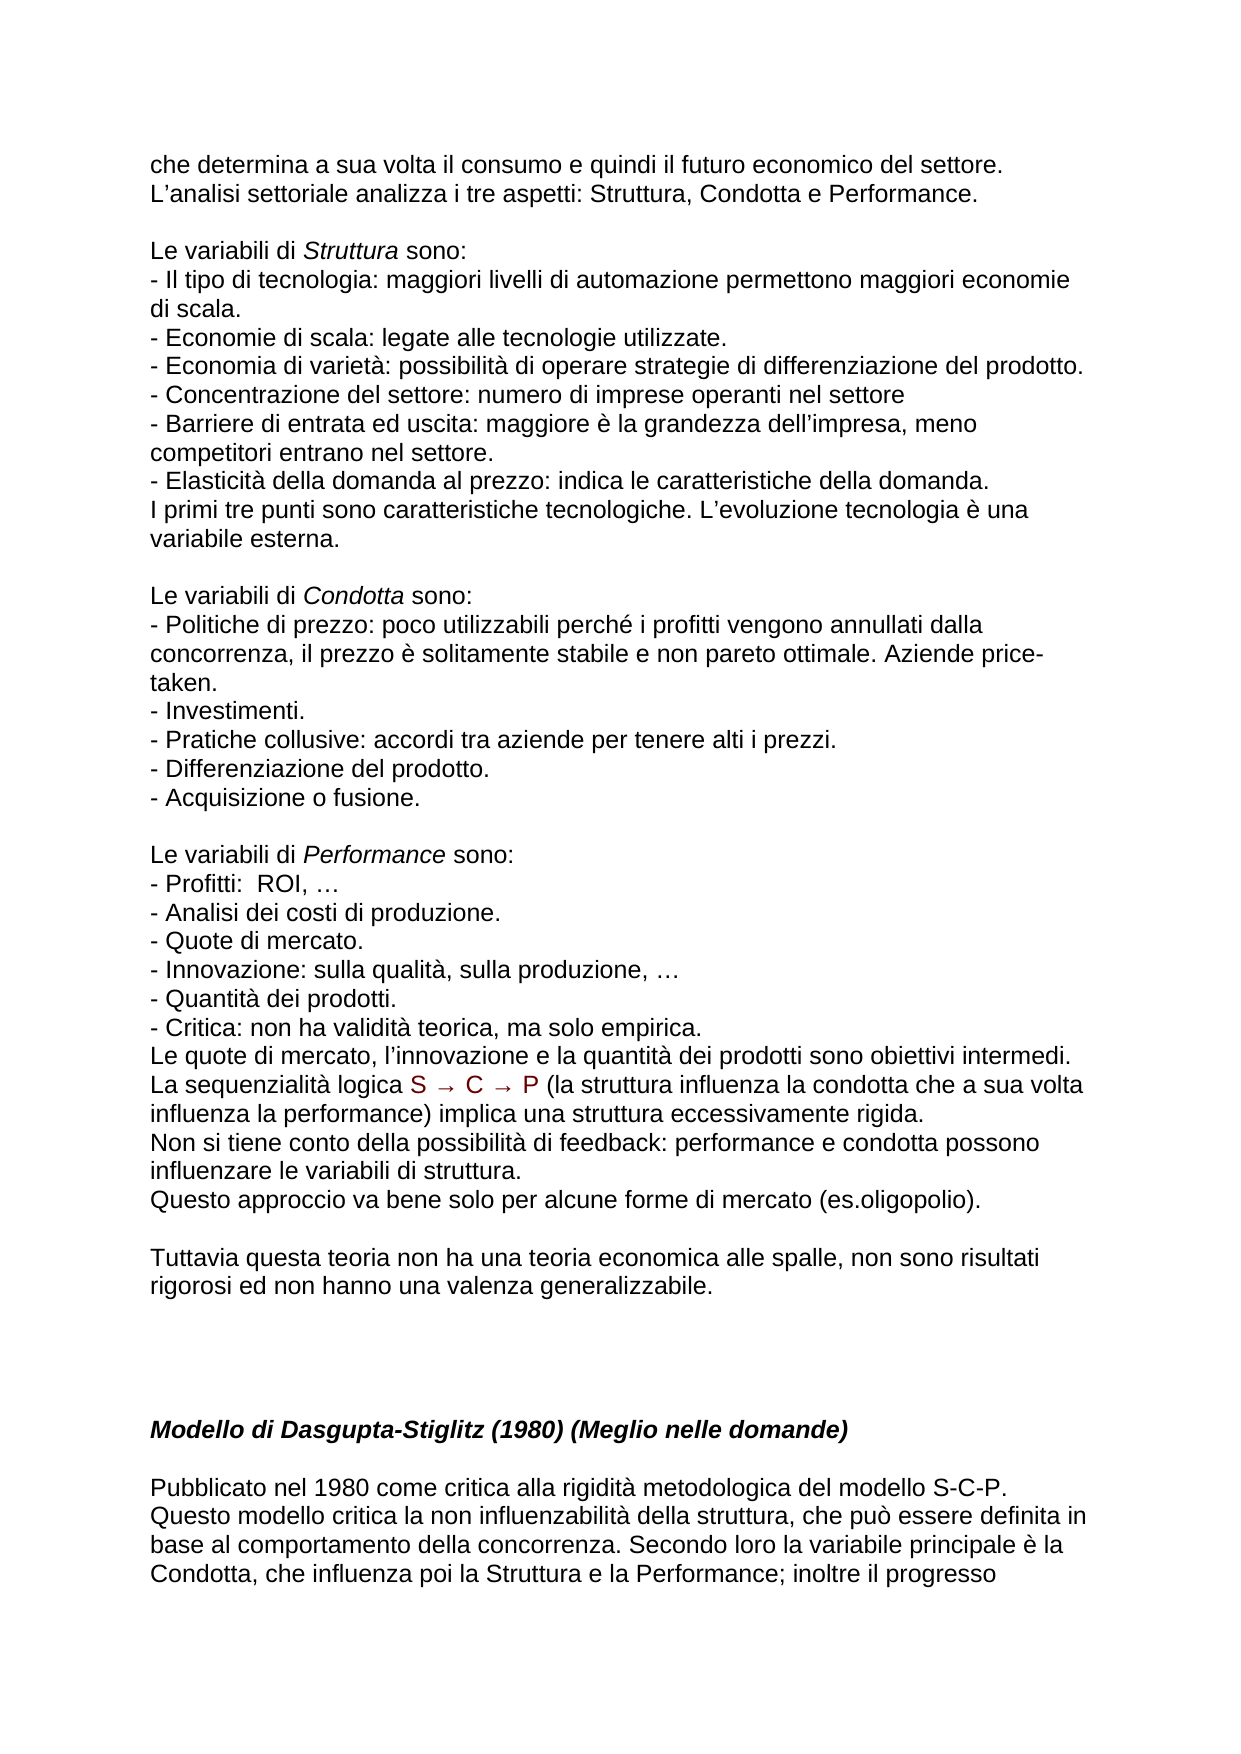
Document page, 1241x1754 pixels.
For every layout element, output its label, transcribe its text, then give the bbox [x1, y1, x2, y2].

text Modello di Dasgupta-Stiglitz (1980) (Meglio nelle domande) [150, 1415, 1090, 1444]
text - Concentrazione del settore: numero di imprese operanti nel settore [150, 380, 1090, 409]
text - Pratiche collusive: accordi tra aziende per tenere alti i prezzi. [150, 725, 1090, 754]
text - Acquisizione o fusione. [150, 782, 1090, 811]
text - Barriere di entrata ed uscita: maggiore è la grandezza dell’impresa, meno competitori entrano nel settore. [150, 409, 1090, 466]
text Le variabili di Performance sono: [150, 840, 1090, 869]
text - Economia di varietà: possibilità di operare strategie di differenziazione del prodotto. [150, 351, 1090, 380]
text Pubblicato nel 1980 come critica alla rigidità metodologica del modello S-C-P. Questo modello critica la non influenzabilità della struttura, che può essere definita in base al comportamento della concorrenza. Secondo loro la variabile principale è la Condotta, che influenza poi la Struttura e la Performance; inoltre il progresso [150, 1472, 1090, 1587]
text - Critica: non ha validità teorica, ma solo empirica. [150, 1012, 1090, 1041]
text I primi tre punti sono caratteristiche tecnologiche. L’evoluzione tecnologia è una variabile esterna. [150, 495, 1090, 552]
text - Quote di mercato. [150, 926, 1090, 955]
text Non si tiene conto della possibilità di feedback: performance e condotta possono influenzare le variabili di struttura. [150, 1127, 1090, 1185]
text - Economie di scala: legate alle tecnologie utilizzate. [150, 322, 1090, 351]
text - Quantità dei prodotti. [150, 984, 1090, 1012]
text - Il tipo di tecnologia: maggiori livelli di automazione permettono maggiori economie di scala. [150, 265, 1090, 322]
text - Investimenti. [150, 696, 1090, 725]
text - Politiche di prezzo: poco utilizzabili perché i profitti vengono annullati dalla concorrenza, il prezzo è solitamente stabile e non pareto ottimale. Aziende price-taken. [150, 610, 1090, 696]
text Tuttavia questa teoria non ha una teoria economica alle spalle, non sono risultati rigorosi ed non hanno una valenza generalizzabile. [150, 1242, 1090, 1300]
text Questo approccio va bene solo per alcune forme di mercato (es.oligopolio). [150, 1185, 1090, 1214]
text - Innovazione: sulla qualità, sulla produzione, … [150, 955, 1090, 984]
text L’analisi settoriale analizza i tre aspetti: Struttura, Condotta e Performance. [150, 179, 1090, 207]
text - Differenziazione del prodotto. [150, 754, 1090, 782]
text - Analisi dei costi di produzione. [150, 897, 1090, 926]
text - Elasticità della domanda al prezzo: indica le caratteristiche della domanda. [150, 466, 1090, 495]
text Le variabili di Condotta sono: [150, 581, 1090, 610]
text - Profitti: ROI, … [150, 869, 1090, 897]
text che determina a sua volta il consumo e quindi il futuro economico del settore. [150, 150, 1090, 179]
text Le variabili di Struttura sono: [150, 236, 1090, 265]
text Le quote di mercato, l’innovazione e la quantità dei prodotti sono obiettivi intermedi. La sequenzialità logica S → C → P (la struttura influenza la condotta che a sua volta influenza la performance) implica una struttura eccessivamente rigida. [150, 1041, 1090, 1127]
